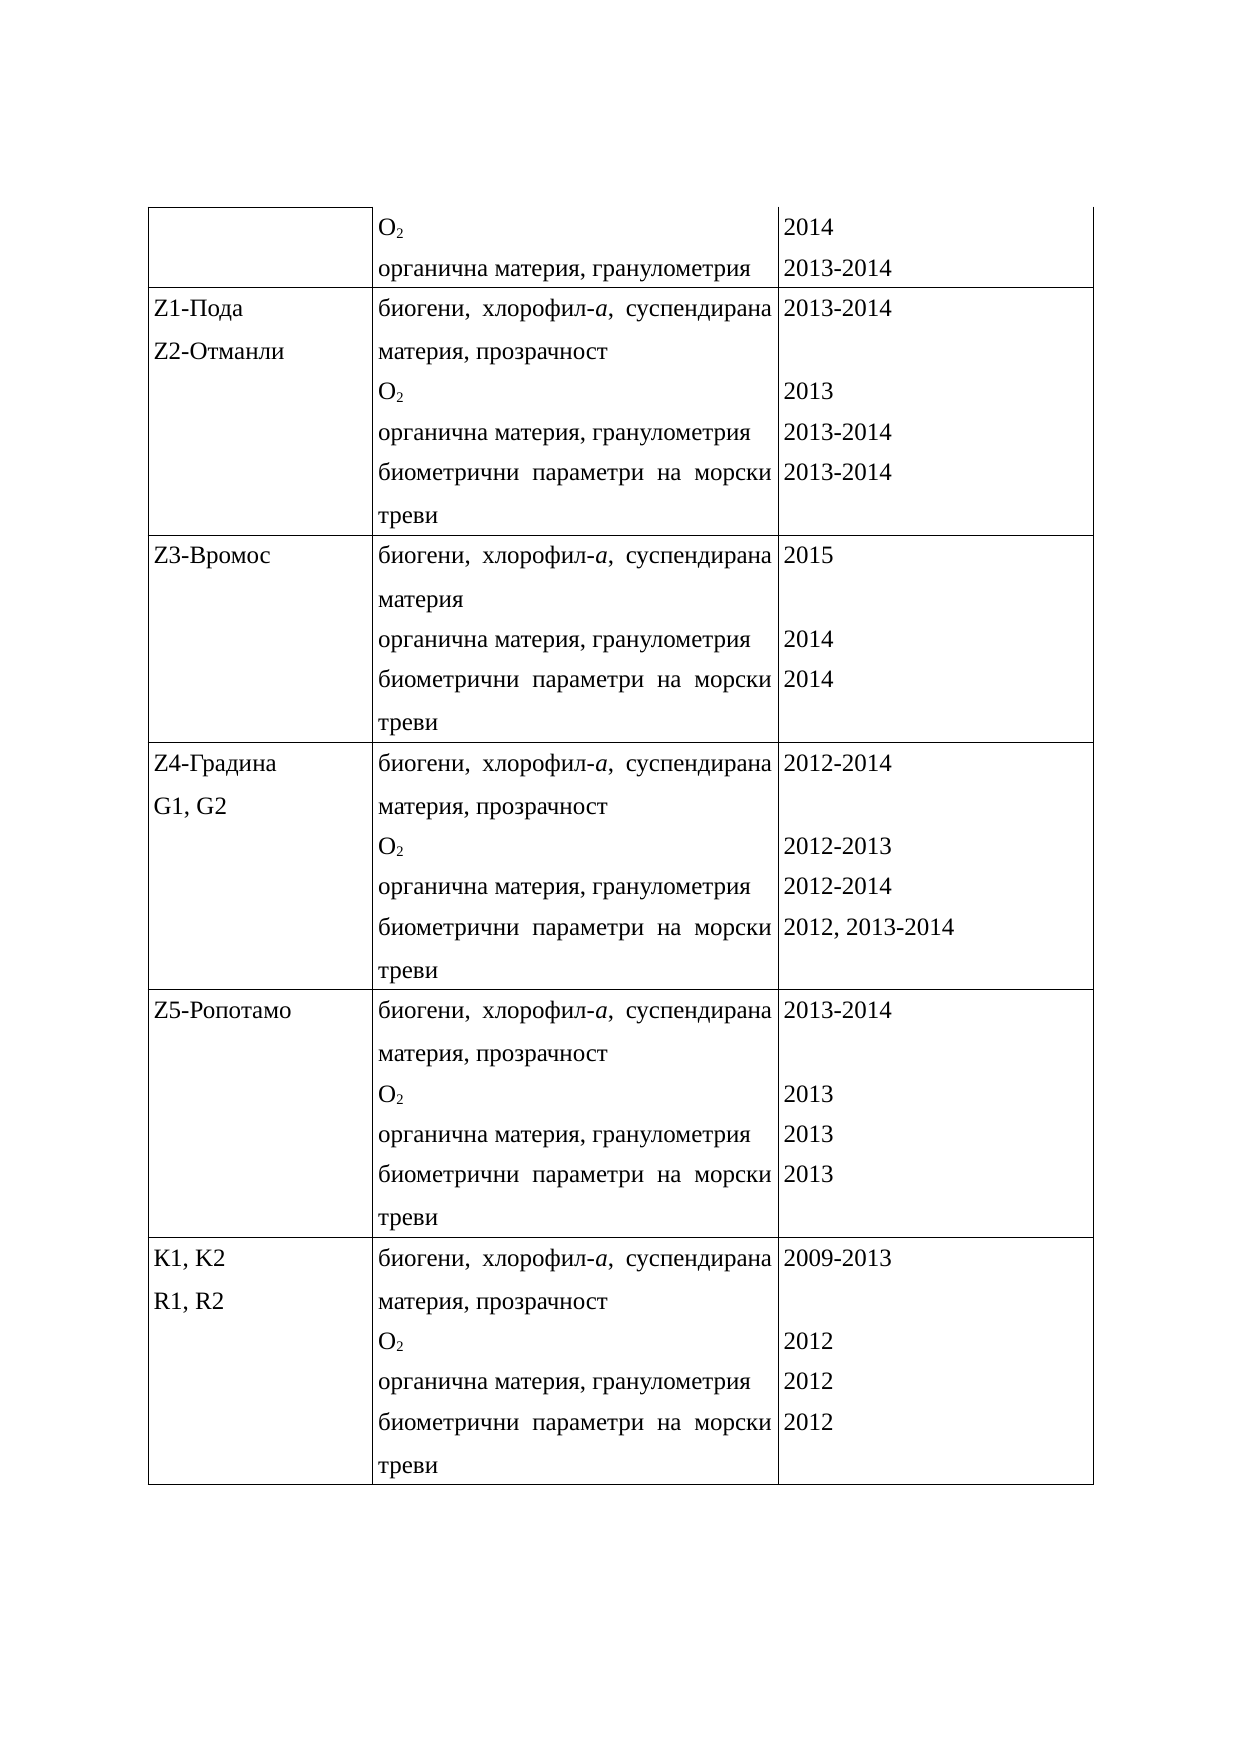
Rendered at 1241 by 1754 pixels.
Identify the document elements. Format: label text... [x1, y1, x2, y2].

table_cell 2012 [779, 1320, 1093, 1361]
table_cell 2013 [779, 1073, 1093, 1113]
table_cell 2012 [779, 1361, 1093, 1401]
table_cell 2013-2014 [779, 288, 1093, 371]
table_cell О2 [373, 1320, 778, 1361]
table_cell 2013-2014 [779, 411, 1093, 451]
table_cell 2014 [779, 618, 1093, 658]
table_cell биогени, хлорофил-а, суспендирана материя [373, 536, 778, 618]
table_cell биогени, хлорофил-а, суспендирана материя, прозрачност [373, 288, 778, 371]
table_cell 2012, 2013-2014 [779, 906, 1093, 989]
table_cell органична материя, гранулометрия [373, 1361, 778, 1401]
table_cell 2012-2013 [779, 825, 1093, 866]
table_cell Z3-Вромос [149, 536, 372, 742]
table_cell биометрични параметри на морски треви [373, 1154, 778, 1237]
table_cell 2012 [779, 1401, 1093, 1484]
table_cell биометрични параметри на морски треви [373, 1401, 778, 1484]
table_cell О2 [373, 207, 778, 247]
table_cell органична материя, гранулометрия [373, 247, 778, 287]
table_cell органична материя, гранулометрия [373, 866, 778, 906]
table_cell 2015 [779, 536, 1093, 618]
table_cell 2009-2013 [779, 1238, 1093, 1320]
table_cell 2013 [779, 1113, 1093, 1153]
table_cell 2013-2014 [779, 990, 1093, 1073]
table_cell 2013-2014 [779, 451, 1093, 535]
table_cell органична материя, гранулометрия [373, 1113, 778, 1153]
table_cell О2 [373, 1073, 778, 1113]
table_cell 2014 [779, 207, 1093, 247]
table_cell 2012-2014 [779, 743, 1093, 825]
table_cell биометрични параметри на морски треви [373, 659, 778, 742]
table_cell К1, K2 R1, R2 [149, 1238, 372, 1484]
table_cell 2012-2014 [779, 866, 1093, 906]
table_cell Z5-Ропотамо [149, 990, 372, 1237]
table_cell О2 [373, 825, 778, 866]
table_cell 2014 [779, 659, 1093, 742]
table_cell биометрични параметри на морски треви [373, 906, 778, 989]
table_cell биогени, хлорофил-а, суспендирана материя, прозрачност [373, 1238, 778, 1320]
table_cell органична материя, гранулометрия [373, 618, 778, 658]
table_cell биометрични параметри на морски треви [373, 451, 778, 535]
table_cell 2013 [779, 371, 1093, 411]
table_cell 2013 [779, 1154, 1093, 1237]
table_cell 2013-2014 [779, 247, 1093, 287]
table_cell О2 [373, 371, 778, 411]
table_cell органична материя, гранулометрия [373, 411, 778, 451]
table_cell Z4-Градина G1, G2 [149, 743, 372, 989]
table_cell биогени, хлорофил-а, суспендирана материя, прозрачност [373, 743, 778, 825]
table_cell Z1-Пода Z2-Отманли [149, 288, 372, 535]
table_cell [149, 208, 372, 287]
table_cell биогени, хлорофил-а, суспендирана материя, прозрачност [373, 990, 778, 1073]
